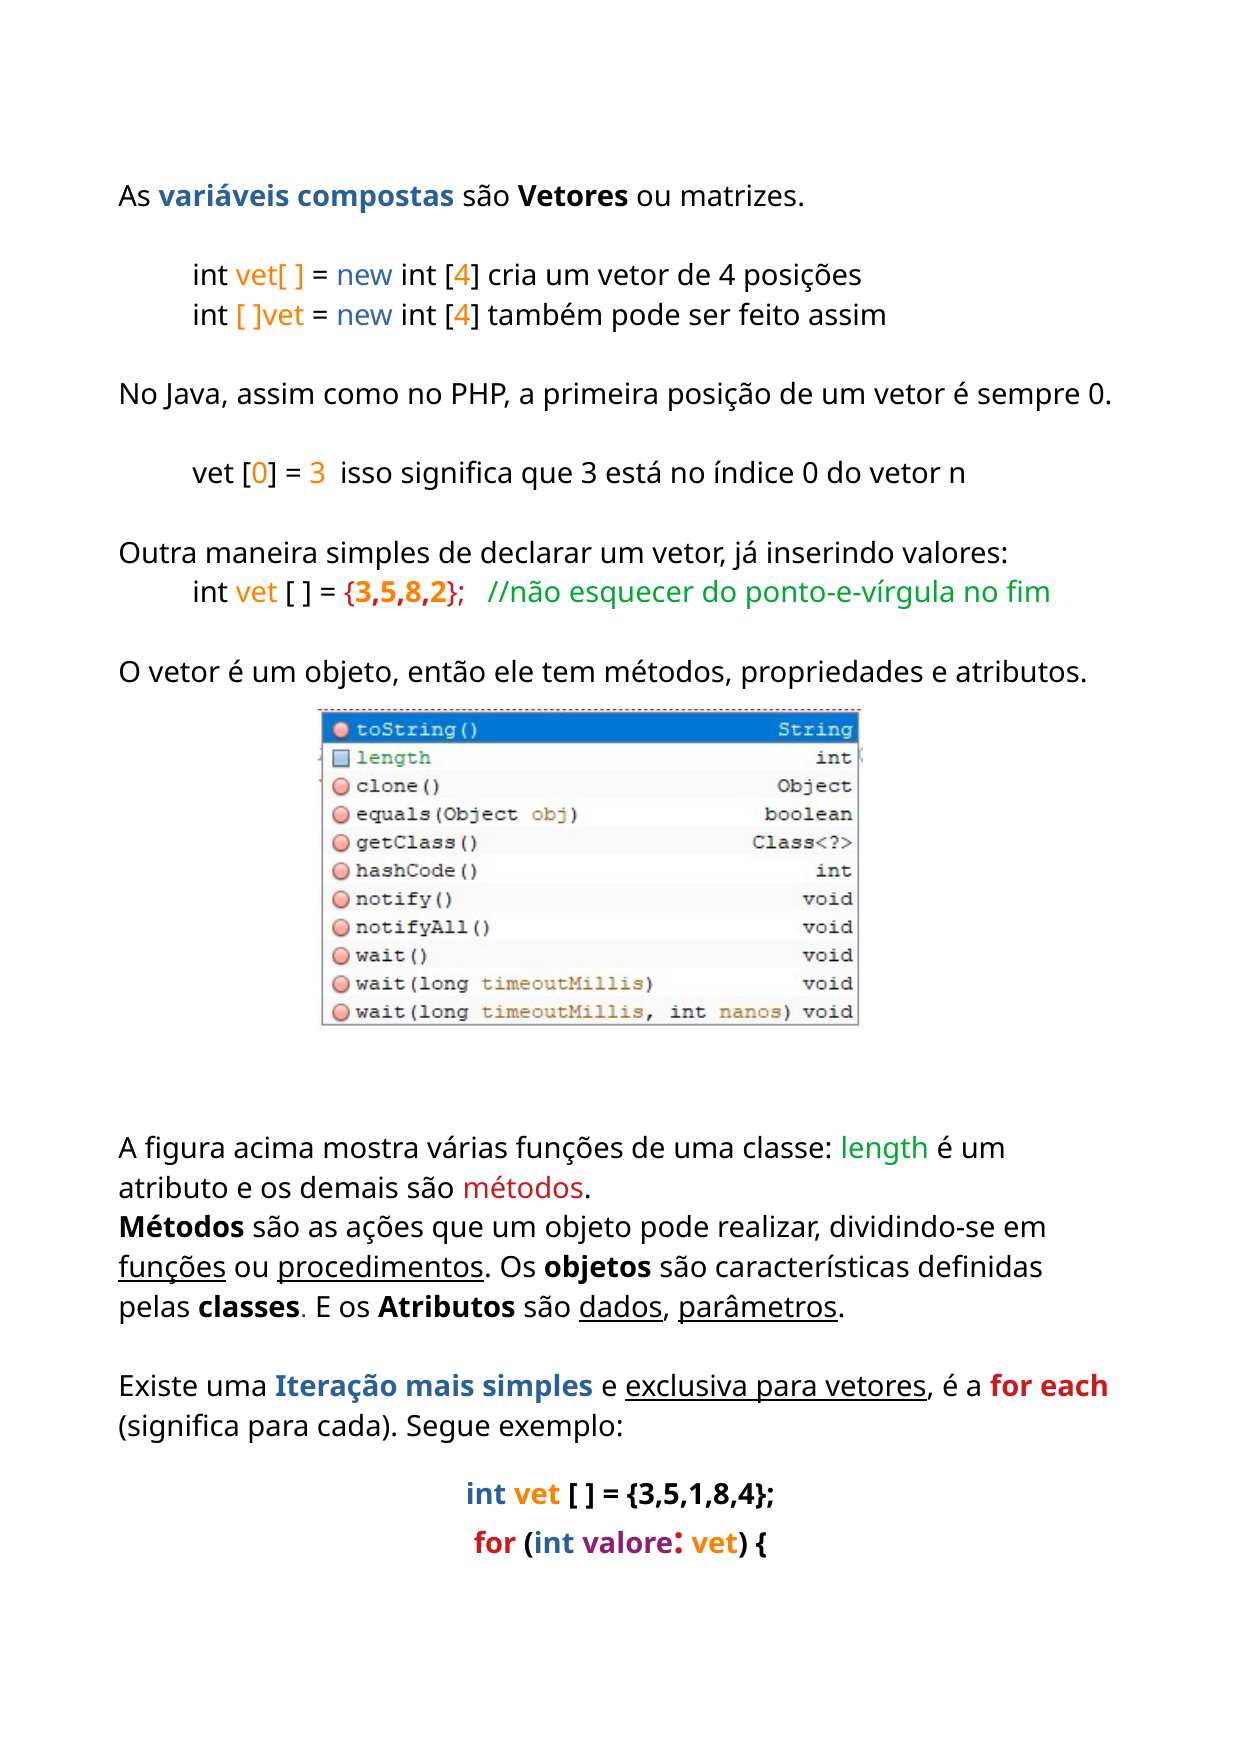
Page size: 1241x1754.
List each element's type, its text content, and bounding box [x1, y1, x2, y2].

text int vet [ ] = {3,5,8,2}; //não esquecer do ponto-e-vírgula no fim [118, 572, 1122, 611]
text As variáveis compostas são Vetores ou matrizes. [118, 175, 1122, 214]
text Métodos são as ações que um objeto pode realizar, dividindo-se em funções ou procedimentos. Os objetos são características definidas pelas classes. E os Atributos são dados, parâmetros. [118, 1207, 1122, 1326]
text No Java, assim como no PHP, a primeira posição de um vetor é sempre 0. [118, 373, 1122, 413]
text int vet[ ] = new int [4] cria um vetor de 4 posições [118, 254, 1122, 294]
text vet [0] = 3 isso significa que 3 está no índice 0 do vetor n [118, 453, 1122, 492]
text O vetor é um objeto, então ele tem métodos, propriedades e atributos. [118, 651, 1122, 691]
picture [317, 709, 864, 1029]
text for (int valore: vet) { [118, 1513, 1122, 1564]
text Outra maneira simples de declarar um vetor, já inserindo valores: [118, 532, 1122, 572]
text Existe uma Iteração mais simples e exclusiva para vetores, é a for each (significa para cada). Segue exemplo: [118, 1366, 1122, 1474]
text A figura acima mostra várias funções de uma classe: length é um atributo e os demais são métodos. [118, 1127, 1122, 1207]
text int vet [ ] = {3,5,1,8,4}; [118, 1474, 1122, 1513]
text int [ ]vet = new int [4] também pode ser feito assim [118, 294, 1122, 334]
